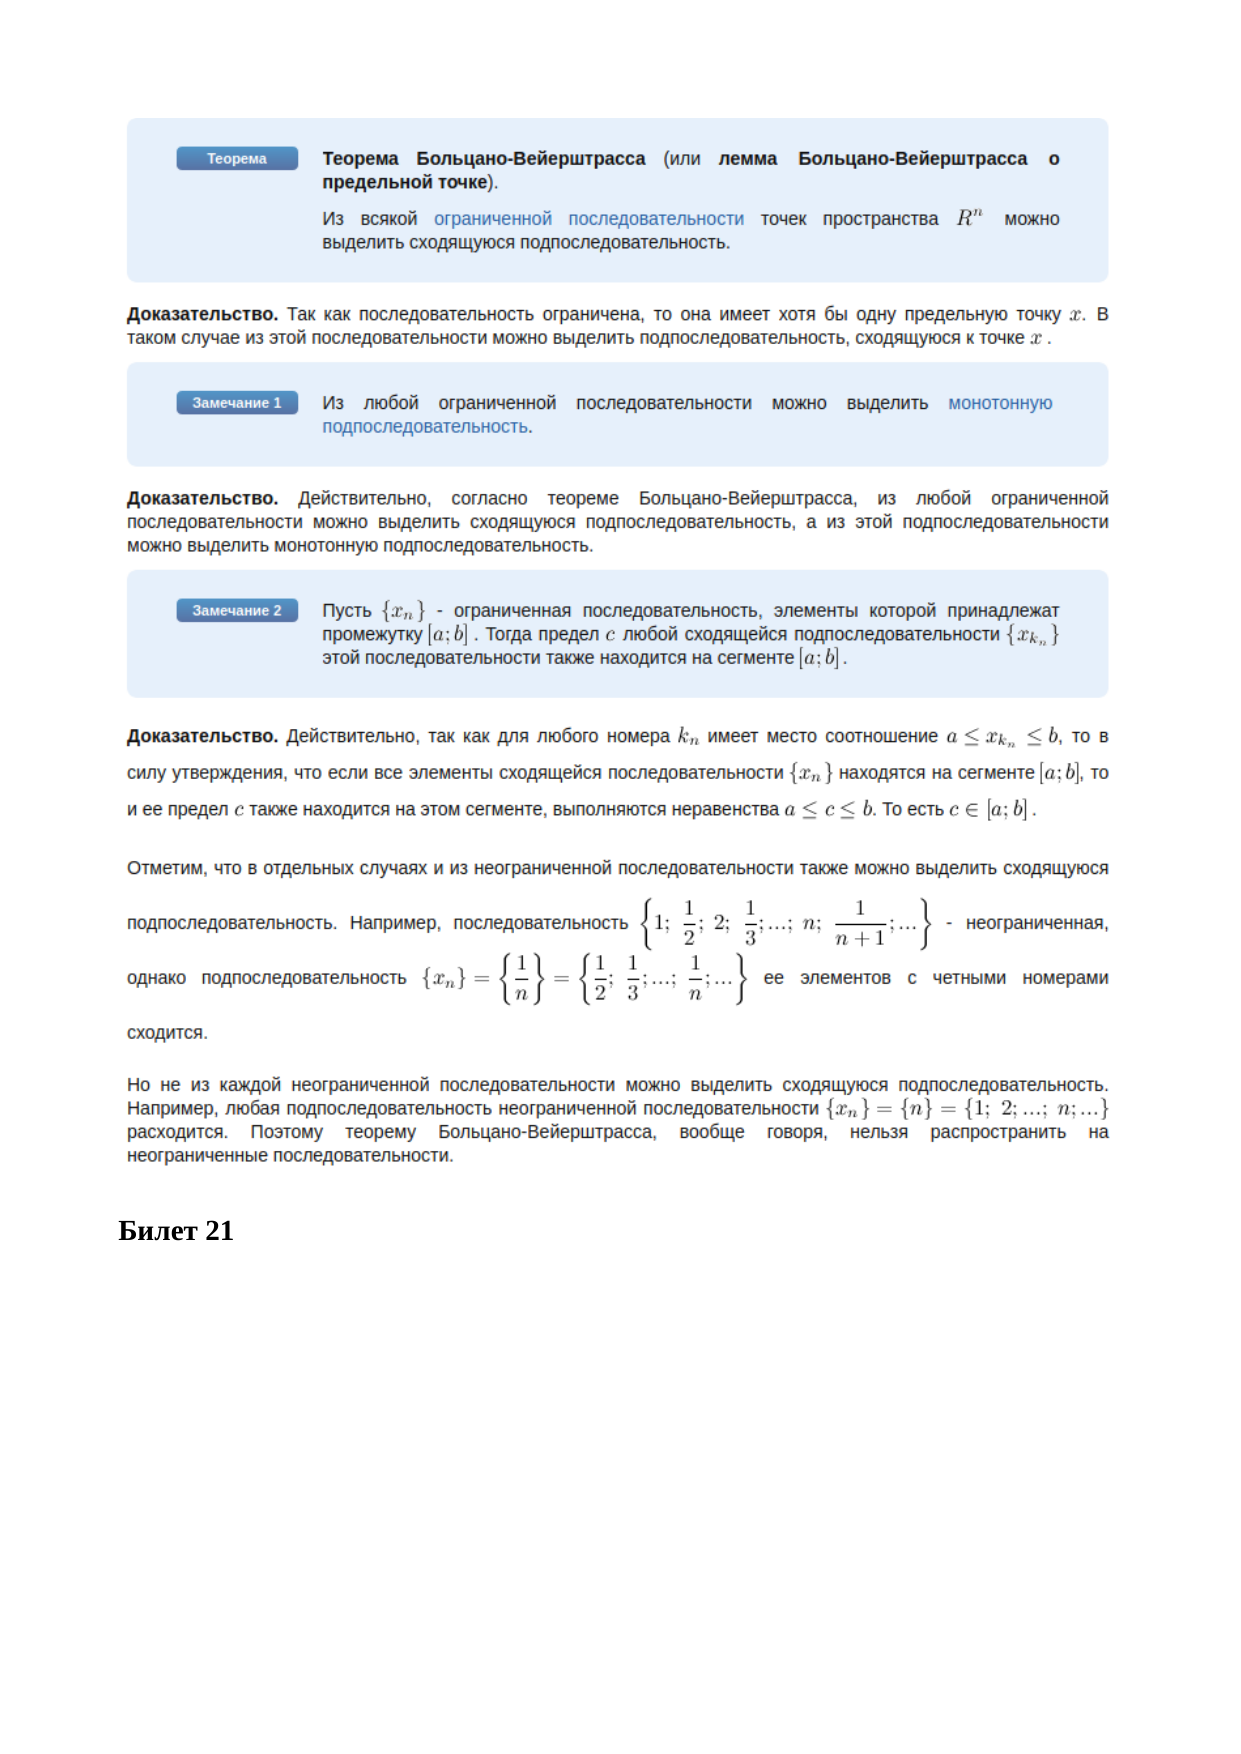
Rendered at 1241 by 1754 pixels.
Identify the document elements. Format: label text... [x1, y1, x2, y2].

picture [118, 118, 1123, 1180]
subtitle Билет 21 [118, 1213, 1122, 1247]
